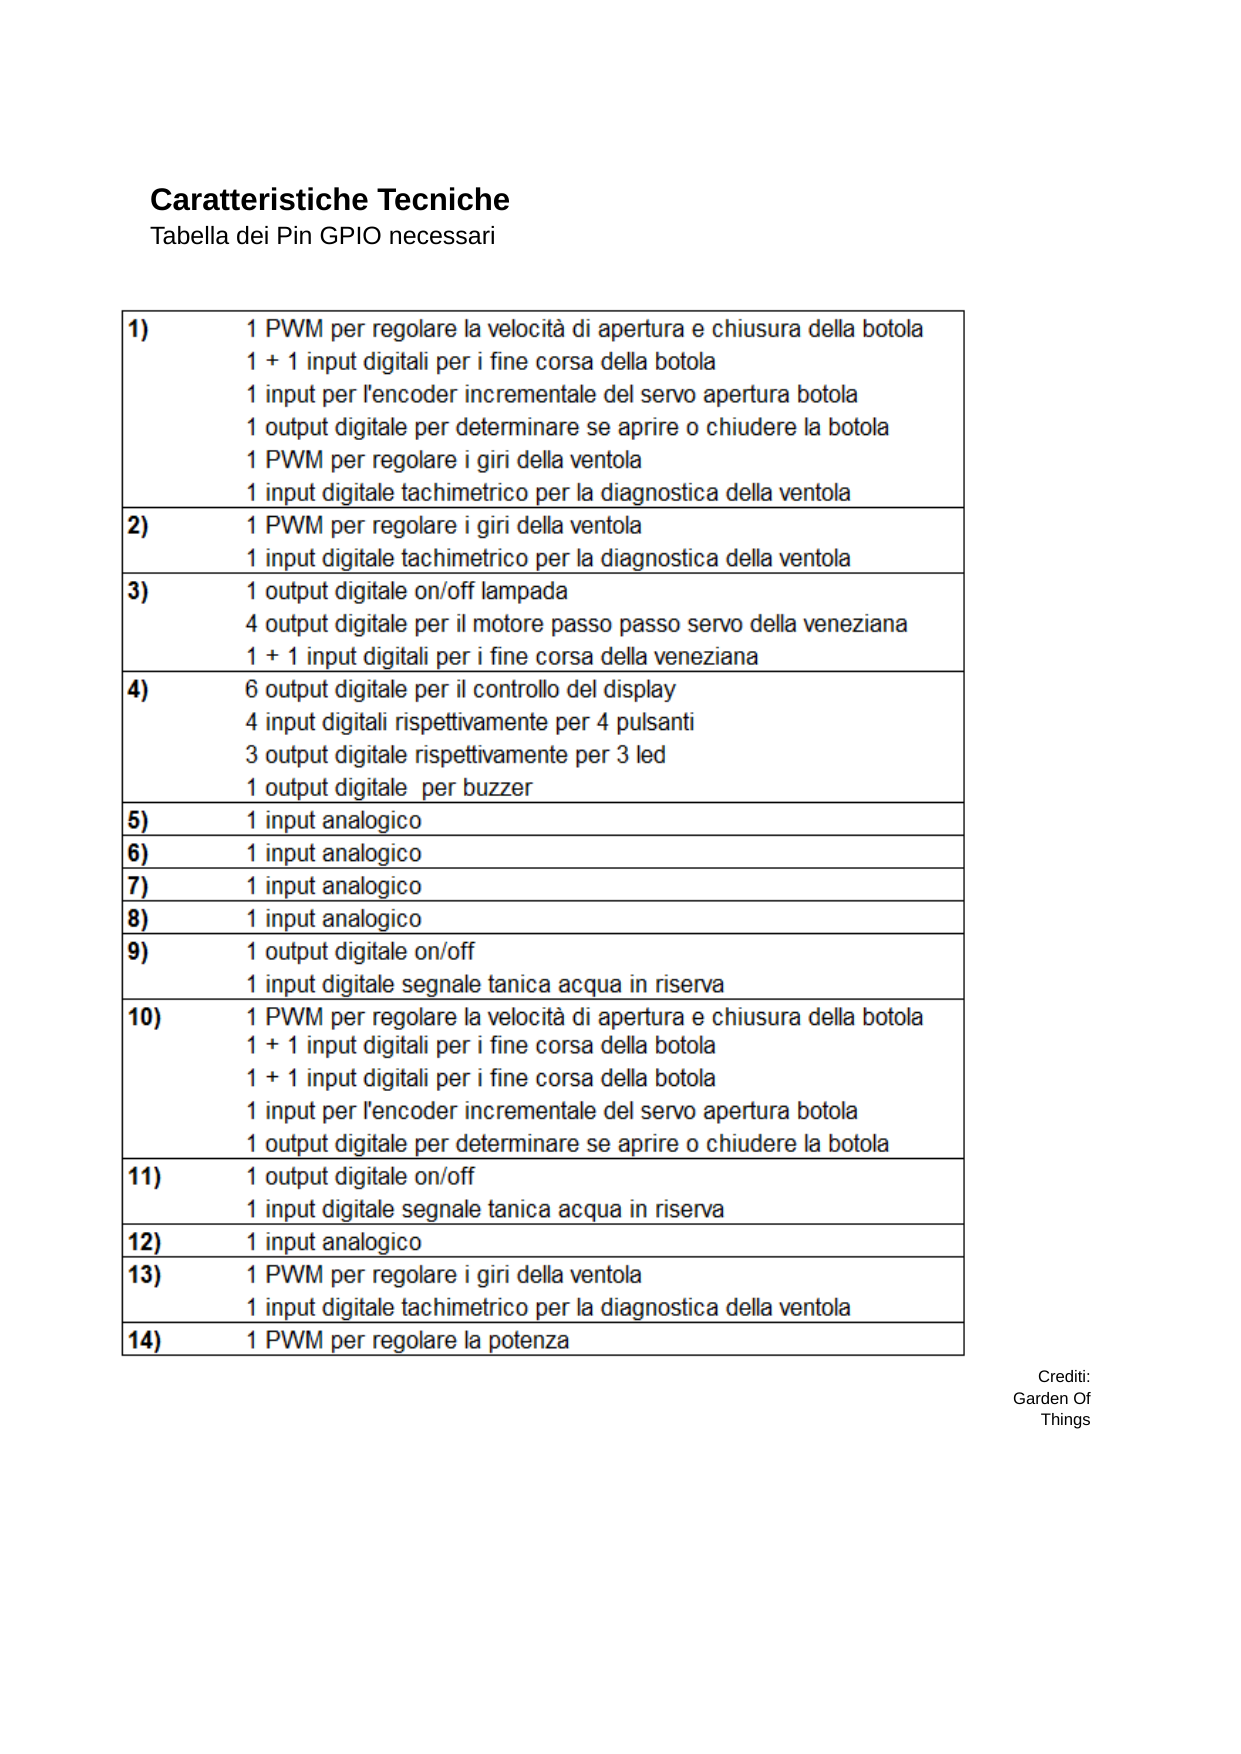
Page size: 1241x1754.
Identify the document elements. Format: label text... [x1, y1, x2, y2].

picture [92, 294, 992, 1377]
text Tabella dei Pin GPIO necessari [150, 222, 1091, 250]
text Caratteristiche Tecniche [150, 182, 1091, 217]
text Crediti: Garden Of Things [150, 1368, 1091, 1429]
